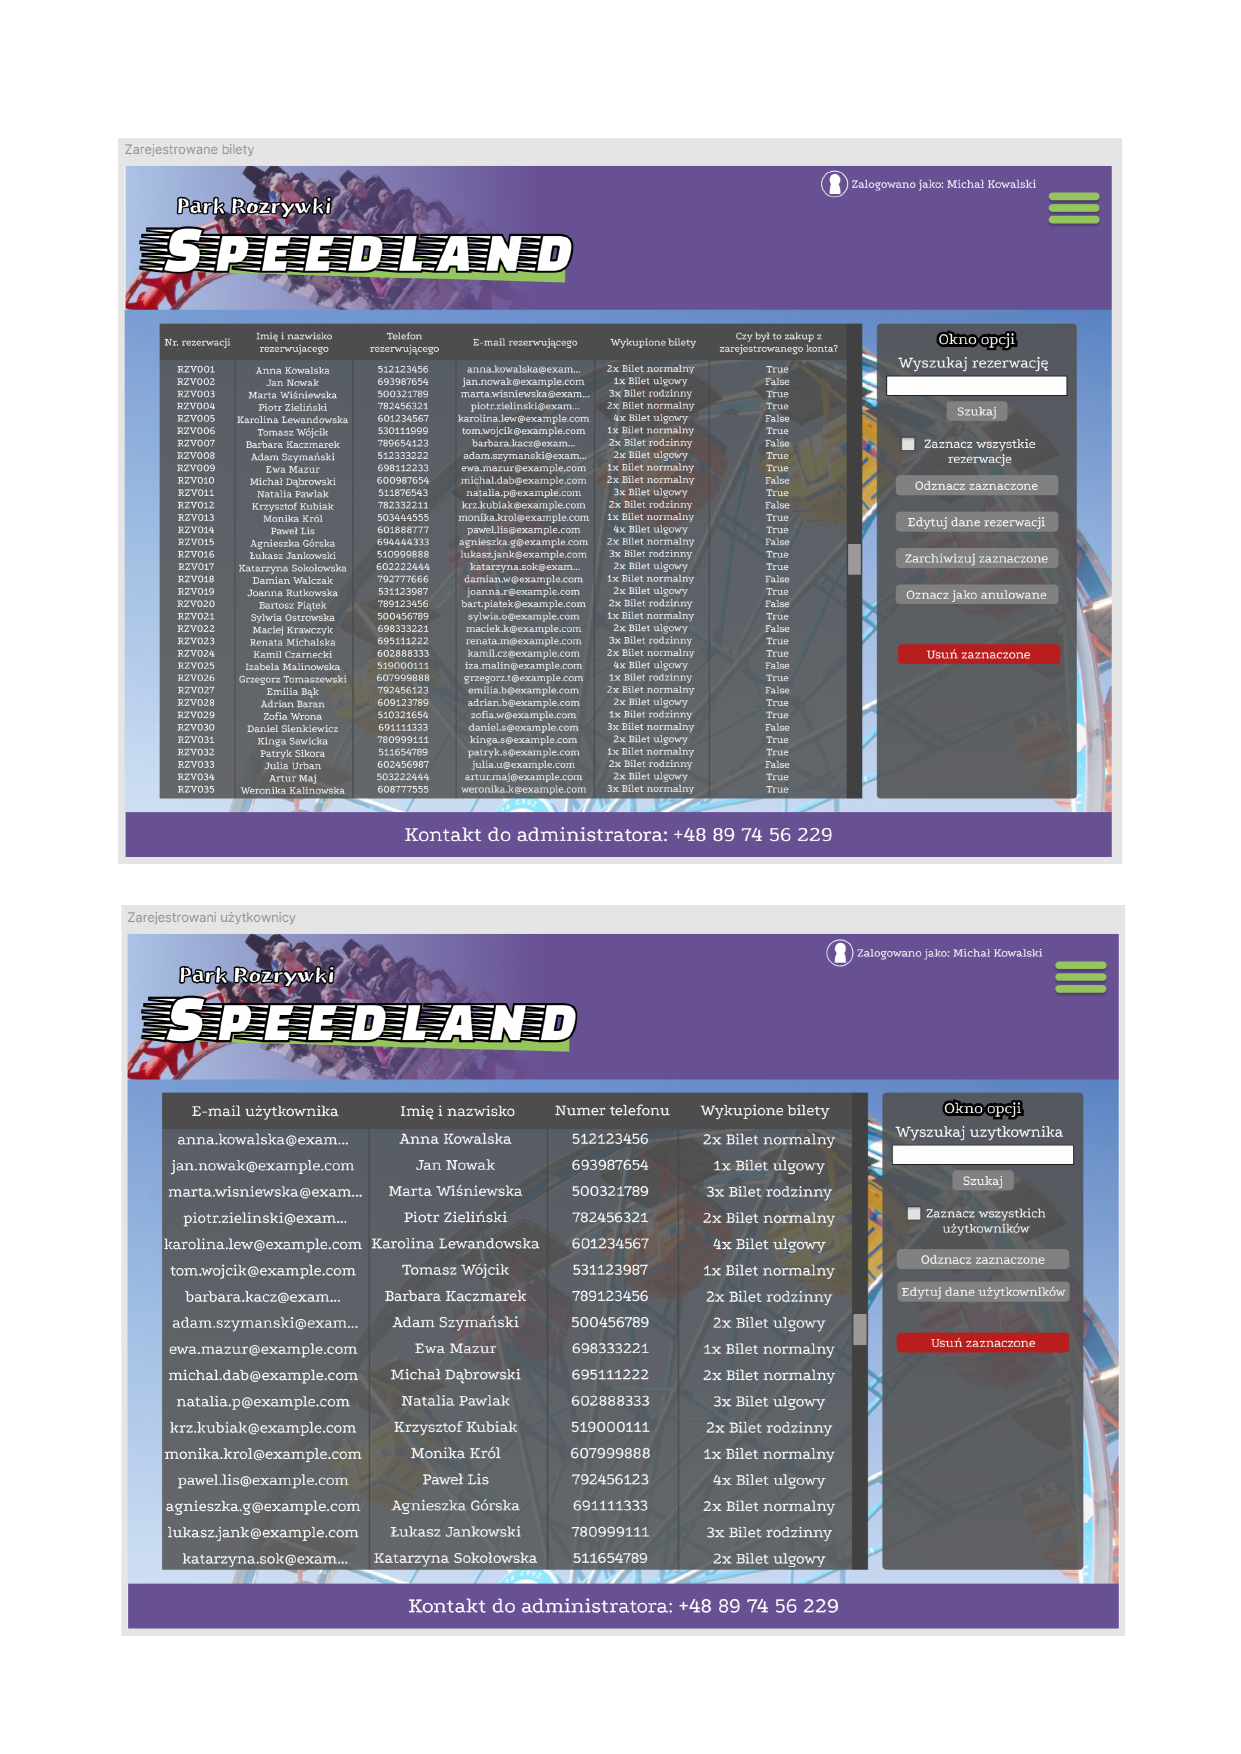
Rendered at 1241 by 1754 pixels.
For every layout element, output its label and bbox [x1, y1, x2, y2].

picture [118, 138, 1123, 864]
picture [121, 905, 1126, 1636]
